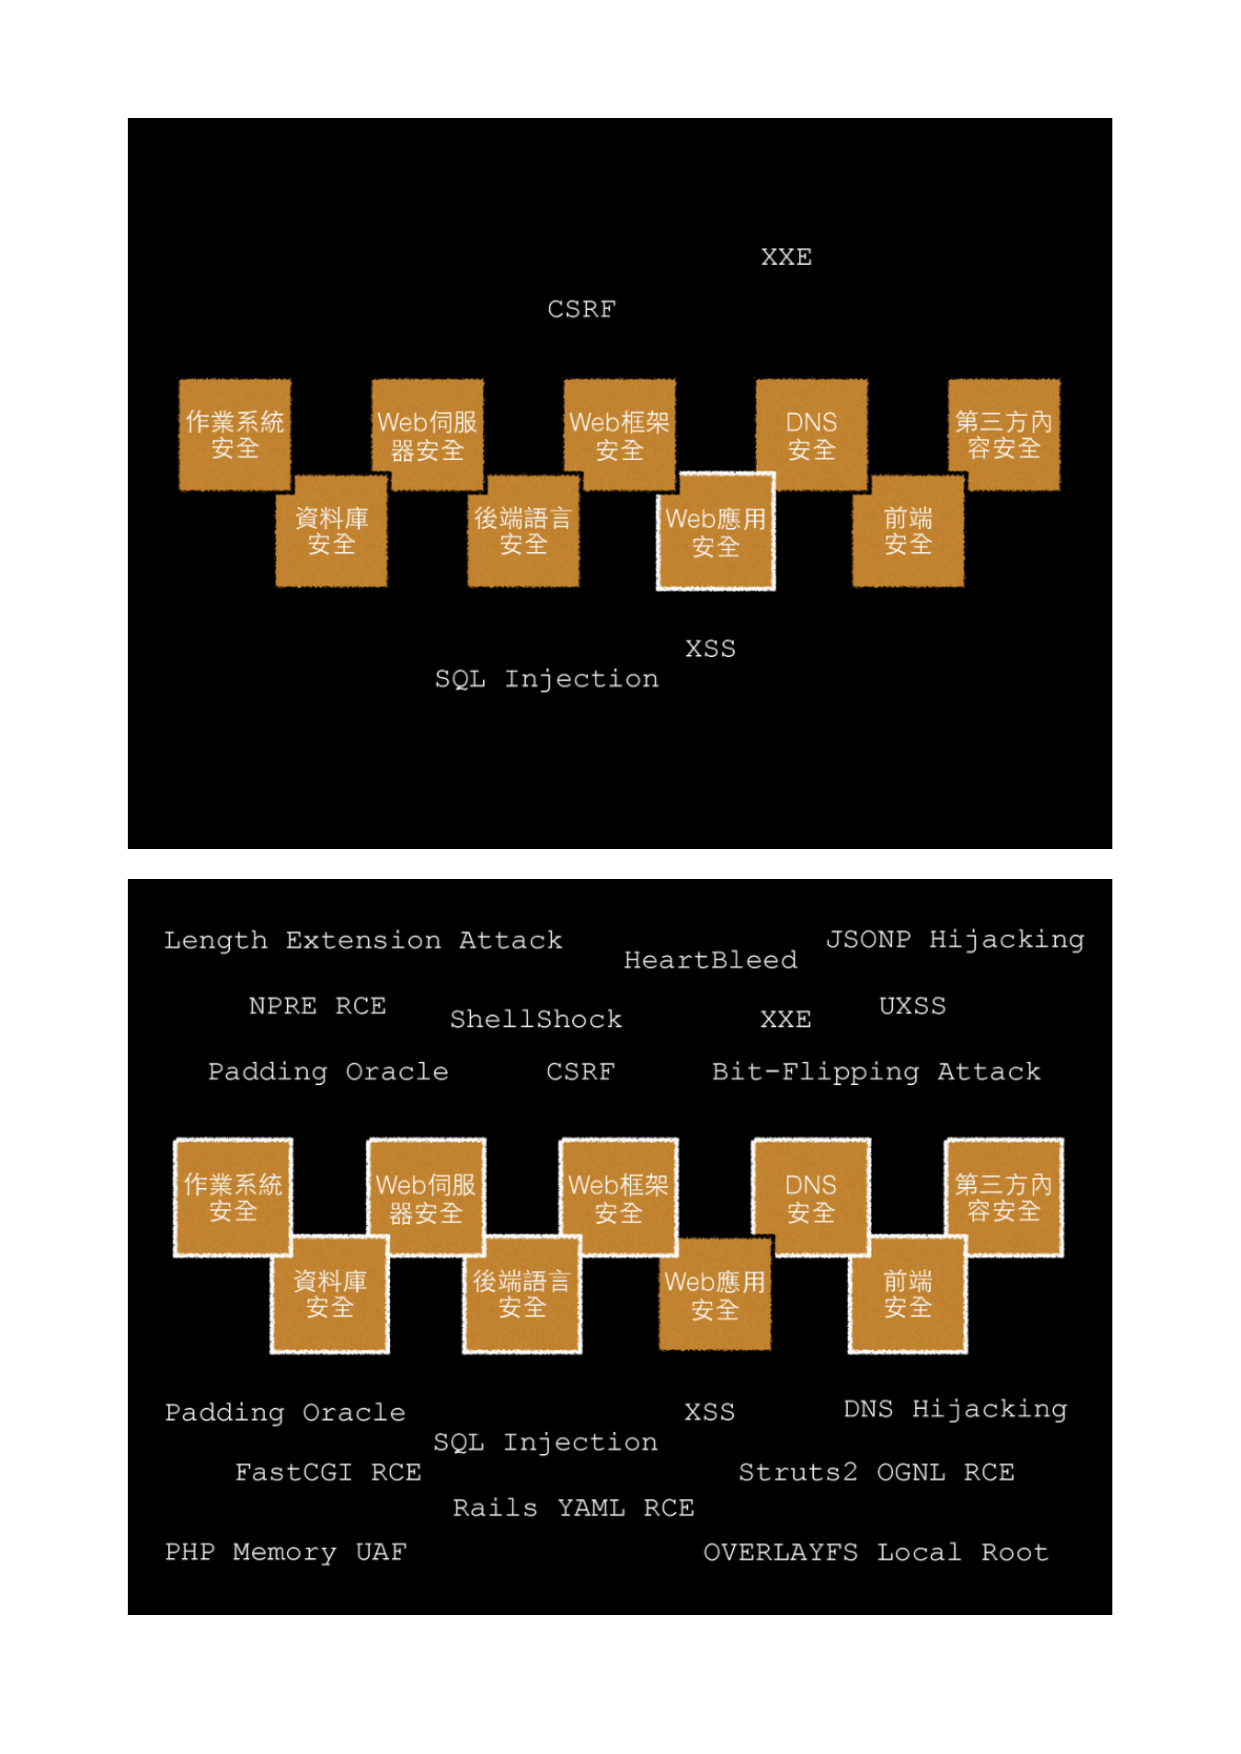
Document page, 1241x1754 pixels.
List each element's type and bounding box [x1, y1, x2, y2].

picture [127, 118, 1113, 849]
picture [127, 879, 1113, 1615]
